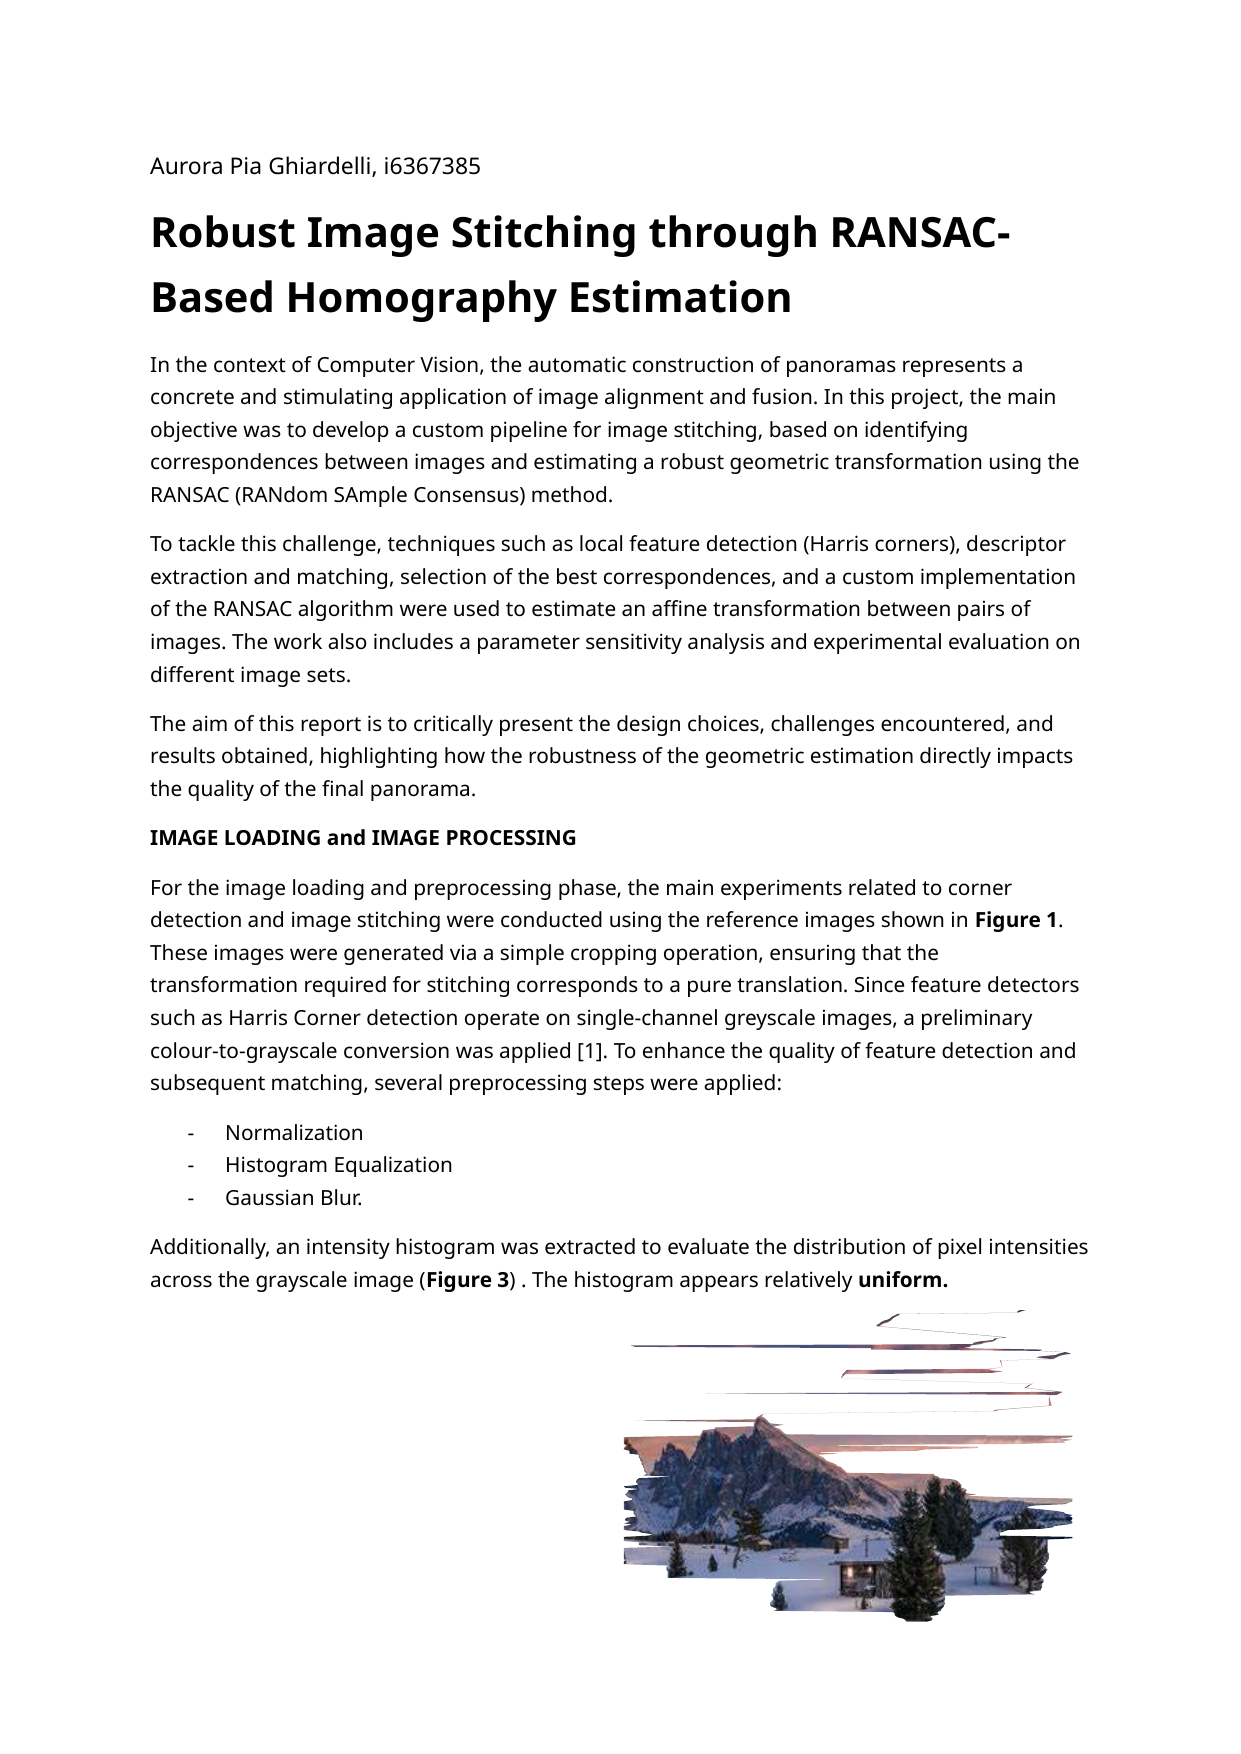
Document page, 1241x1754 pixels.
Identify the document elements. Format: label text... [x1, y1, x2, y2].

list Normalization [187, 1118, 1090, 1146]
text Additionally, an intensity histogram was extracted to evaluate the distribution of pixel intensities across the grayscale image (Figure 3) . The histogram appears relatively uniform. [150, 1232, 1090, 1293]
list Histogram Equalization [187, 1150, 1090, 1179]
text Aurora Pia Ghiardelli, i6367385 [150, 150, 1090, 181]
text In the context of Computer Vision, the automatic construction of panoramas represents a concrete and stimulating application of image alignment and fusion. In this project, the main objective was to develop a custom pipeline for image stitching, based on identifying correspondences between images and estimating a robust geometric transformation using the RANSAC (RANdom SAmple Consensus) method. [150, 350, 1090, 508]
list Gaussian Blur. [187, 1183, 1090, 1211]
text To tackle this challenge, techniques such as local feature detection (Harris corners), descriptor extraction and matching, selection of the best correspondences, and a custom implementation of the RANSAC algorithm were used to estimate an affine transformation between pairs of images. The work also includes a parameter sensitivity analysis and experimental evaluation on different image sets. [150, 529, 1090, 688]
text The aim of this report is to critically present the design choices, challenges encountered, and results obtained, highlighting how the robustness of the geometric estimation directly impacts the quality of the final panorama. [150, 709, 1090, 803]
text For the image loading and preprocessing phase, the main experiments related to corner detection and image stitching were conducted using the reference images shown in Figure 1. These images were generated via a simple cropping operation, ensuring that the transformation required for stitching corresponds to a pure translation. Since feature detectors such as Harris Corner detection operate on single-channel greyscale images, a preliminary colour-to-grayscale conversion was applied [1]. To enhance the quality of feature detection and subsequent matching, several preprocessing steps were applied: [150, 873, 1090, 1097]
text Robust Image Stitching through RANSAC-Based Homography Estimation [150, 203, 1090, 324]
text IMAGE LOADING and IMAGE PROCESSING [150, 823, 1090, 852]
